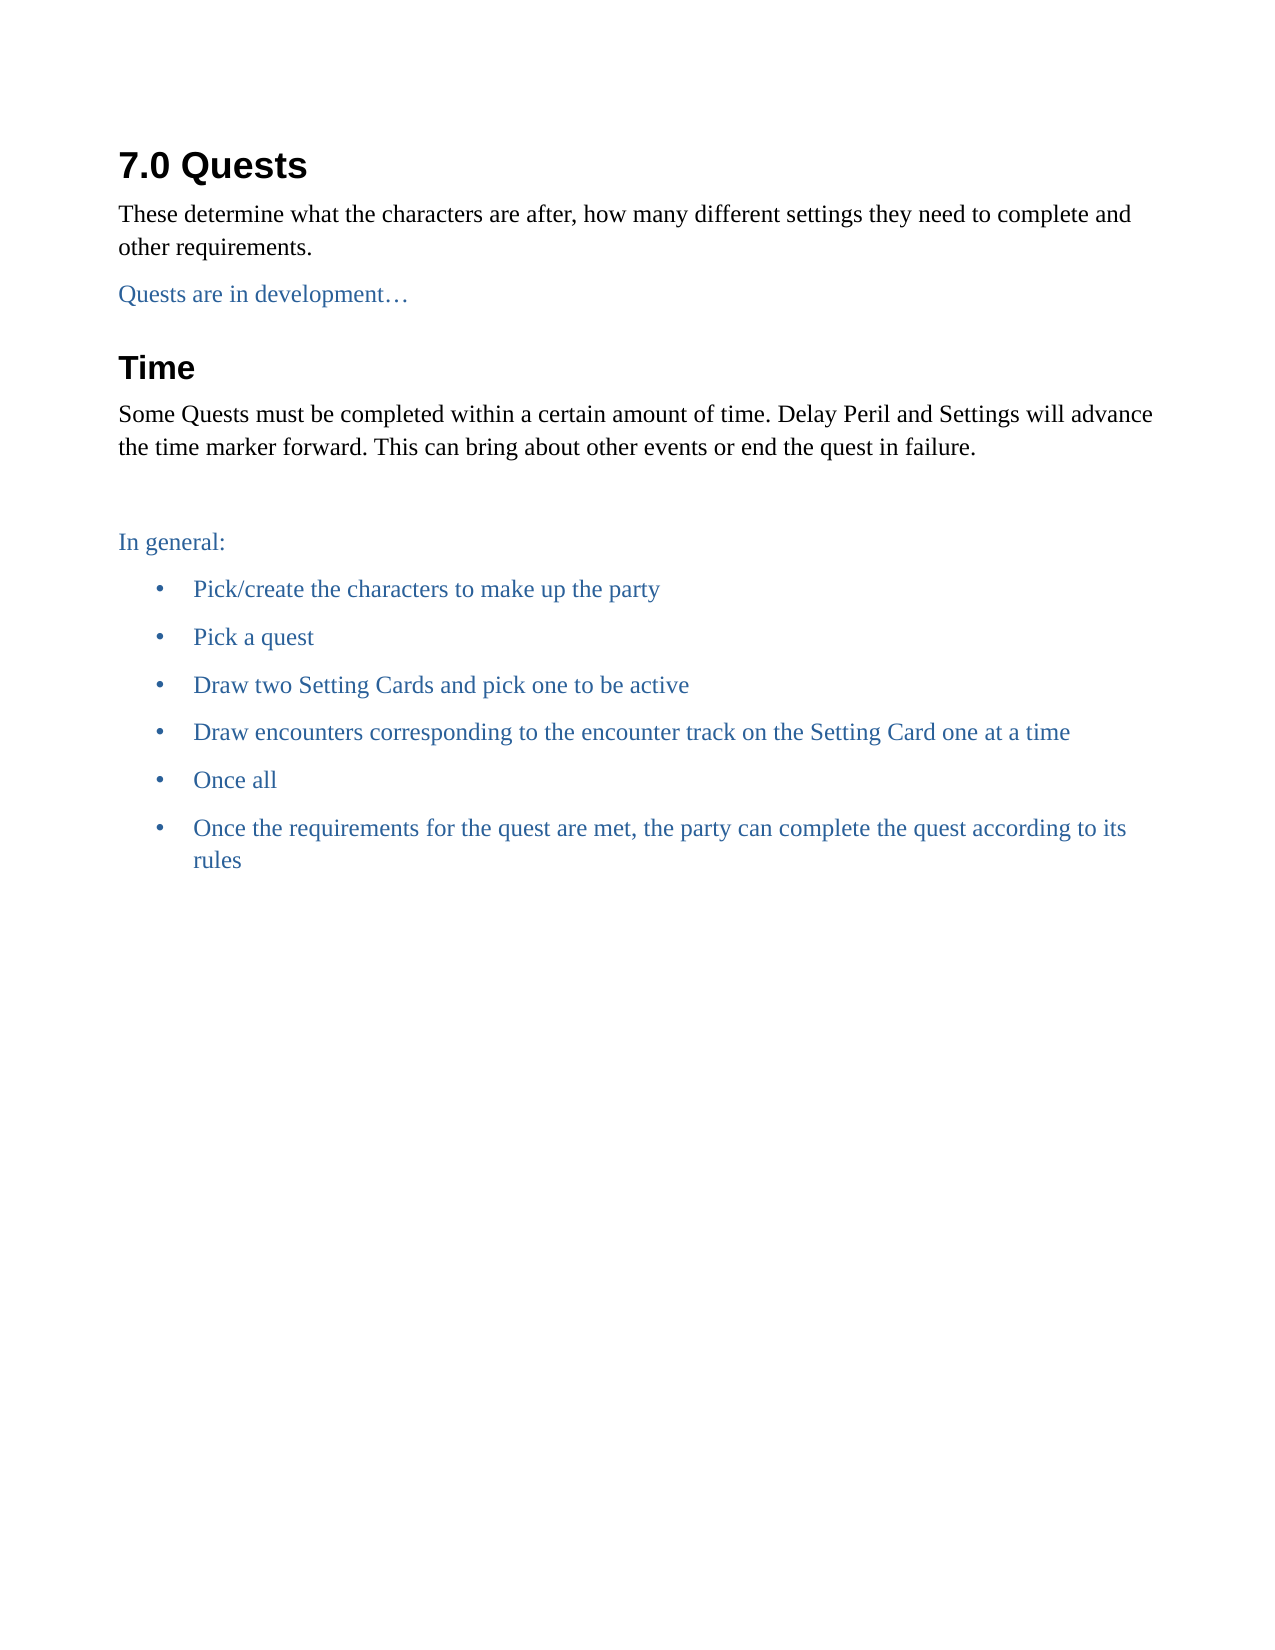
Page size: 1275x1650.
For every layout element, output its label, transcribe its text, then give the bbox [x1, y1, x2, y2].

subtitle Time [118, 348, 1157, 386]
text Some Quests must be completed within a certain amount of time. Delay Peril and Settings will advance the time marker forward. This can bring about other events or end the quest in failure. [118, 399, 1157, 461]
subtitle 7.0 Quests [118, 143, 1157, 186]
list Pick a quest [156, 622, 1157, 651]
list Pick/create the characters to make up the party [156, 574, 1157, 603]
list Once all [156, 765, 1157, 794]
list Draw encounters corresponding to the encounter track on the Setting Card one at a time [156, 717, 1157, 746]
list Once the requirements for the quest are met, the party can complete the quest according to its rules [156, 813, 1157, 874]
list Draw two Setting Cards and pick one to be active [156, 670, 1157, 698]
text In general: [118, 527, 1157, 556]
text Quests are in development… [118, 279, 1157, 308]
text These determine what the characters are after, how many different settings they need to complete and other requirements. [118, 199, 1157, 261]
